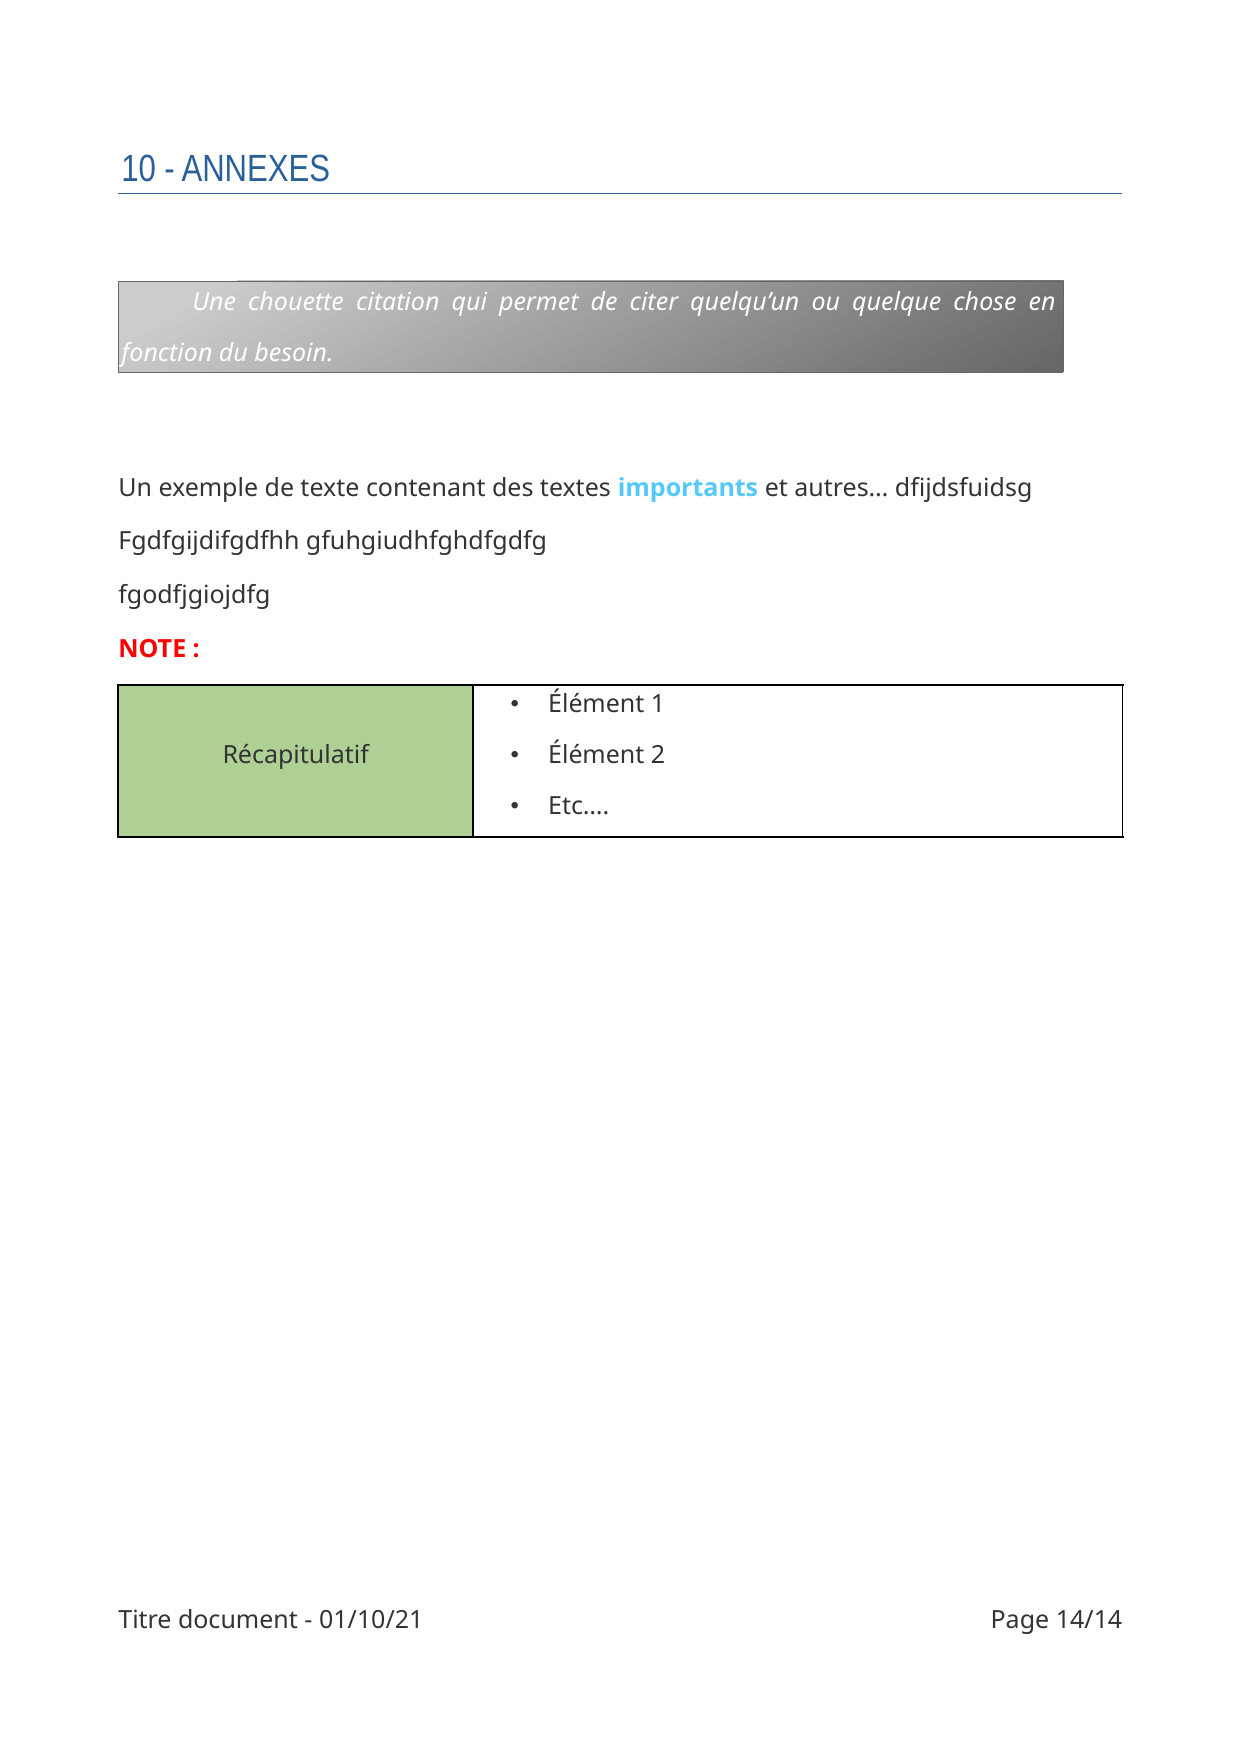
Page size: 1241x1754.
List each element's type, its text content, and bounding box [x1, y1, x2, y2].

subtitle fgodfjgiojdfg [118, 577, 1122, 611]
subtitle 10 - Annexes [118, 143, 1122, 193]
table_header Récapitulatif [119, 686, 472, 836]
text Une chouette citation qui permet de citer quelqu’un ou quelque chose en fonction du besoin. [119, 282, 1063, 372]
subtitle Un exemple de texte contenant des textes importants et autres… dfijdsfuidsg [118, 469, 1122, 503]
table_header Élément 1 Élément 2 Etc…. [474, 686, 1122, 836]
subtitle Fgdfgijdifgdfhh gfuhgiudhfghdfgdfg [118, 523, 1122, 557]
subtitle Note : [118, 631, 1122, 664]
